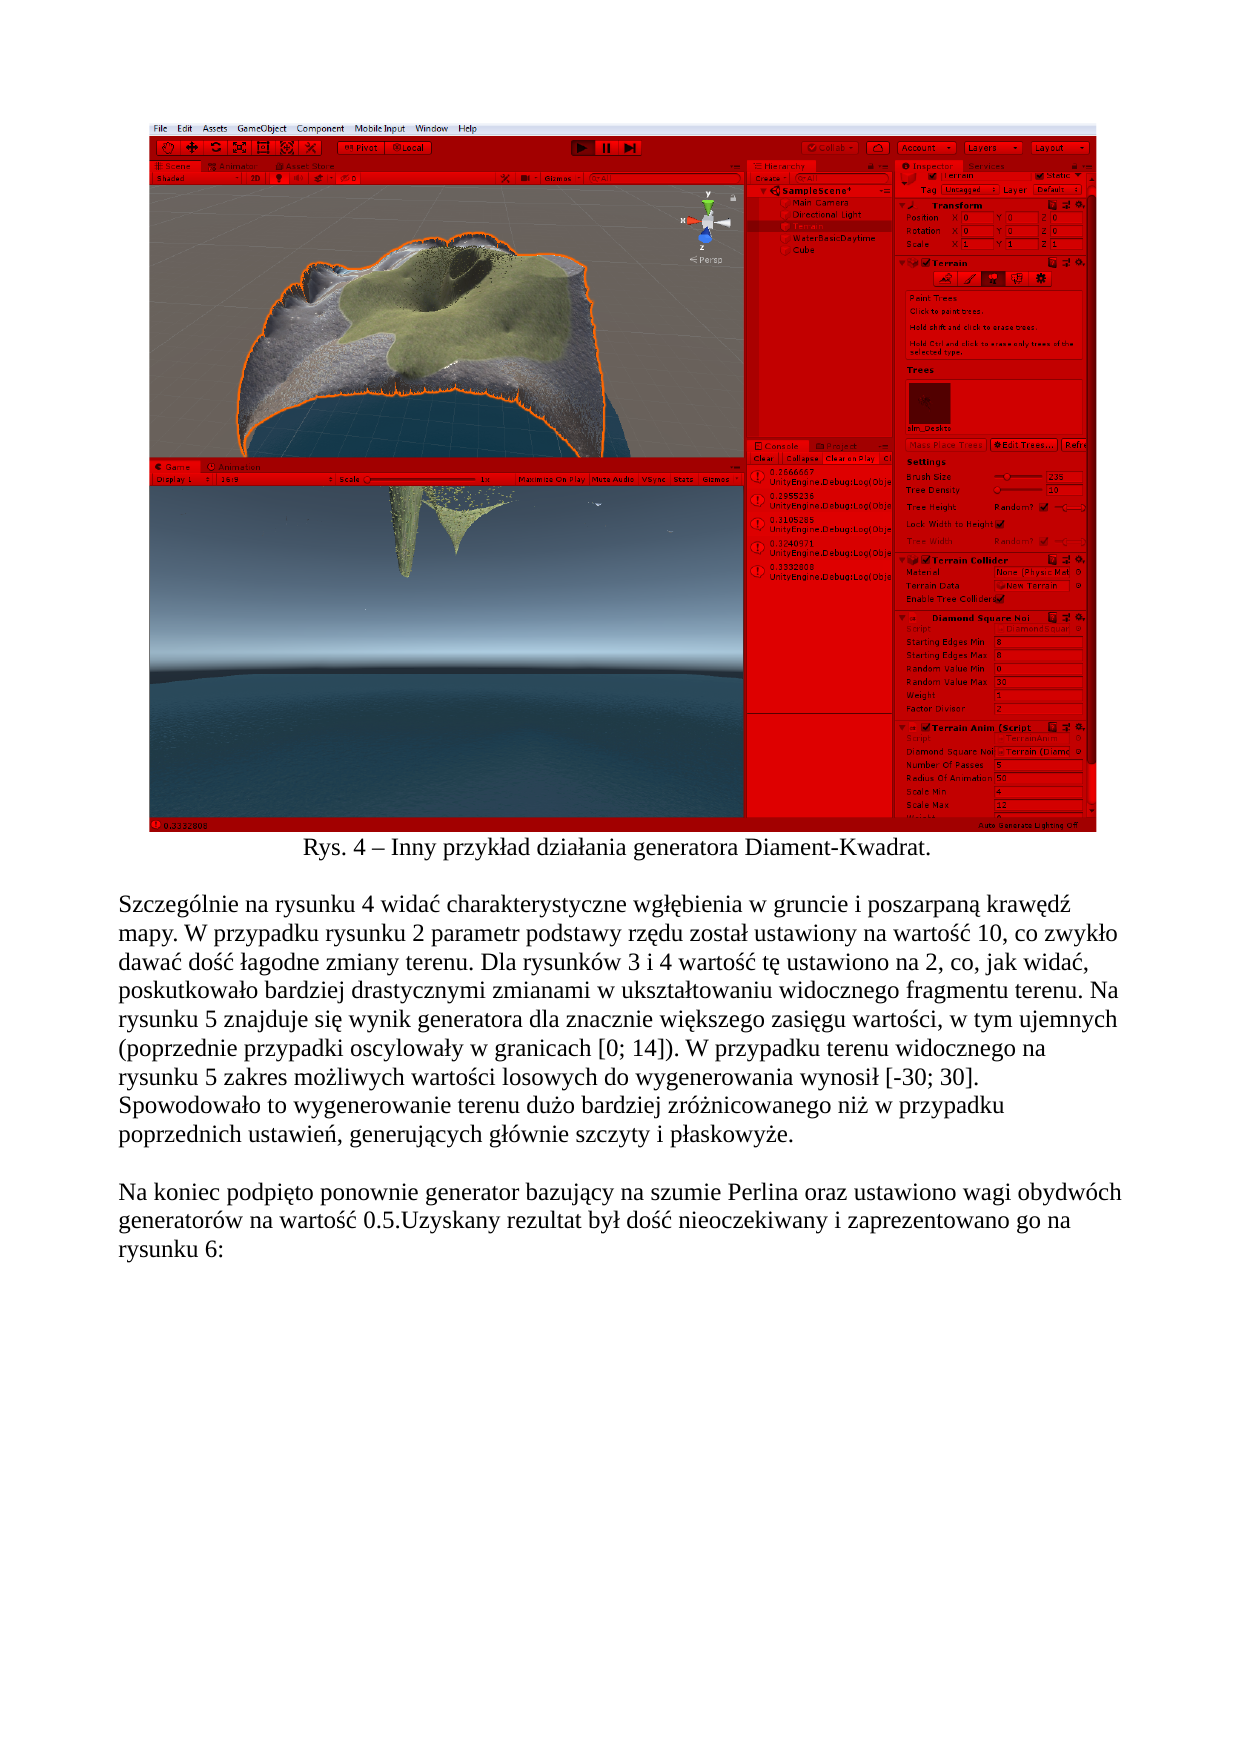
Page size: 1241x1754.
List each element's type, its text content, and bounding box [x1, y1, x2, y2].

text Na koniec podpięto ponownie generator bazujący na szumie Perlina oraz ustawiono wagi obydwóch generatorów na wartość 0.5.Uzyskany rezultat był dość nieoczekiwany i zaprezentowano go na rysunku 6: [118, 1177, 1122, 1263]
text Rys. 4 – Inny przykład działania generatora Diament-Kwadrat. [118, 118, 1122, 860]
picture [149, 123, 1097, 832]
text Szczególnie na rysunku 4 widać charakterystyczne wgłębienia w gruncie i poszarpaną krawędź mapy. W przypadku rysunku 2 parametr podstawy rzędu został ustawiony na wartość 10, co zwykło dawać dość łagodne zmiany terenu. Dla rysunków 3 i 4 wartość tę ustawiono na 2, co, jak widać, poskutkowało bardziej drastycznymi zmianami w ukształtowaniu widocznego fragmentu terenu. Na rysunku 5 znajduje się wynik generatora dla znacznie większego zasięgu wartości, w tym ujemnych (poprzednie przypadki oscylowały w granicach [0; 14]). W przypadku terenu widocznego na rysunku 5 zakres możliwych wartości losowych do wygenerowania wynosił [-30; 30]. Spowodowało to wygenerowanie terenu dużo bardziej zróżnicowanego niż w przypadku poprzednich ustawień, generujących głównie szczyty i płaskowyże. [118, 889, 1122, 1148]
